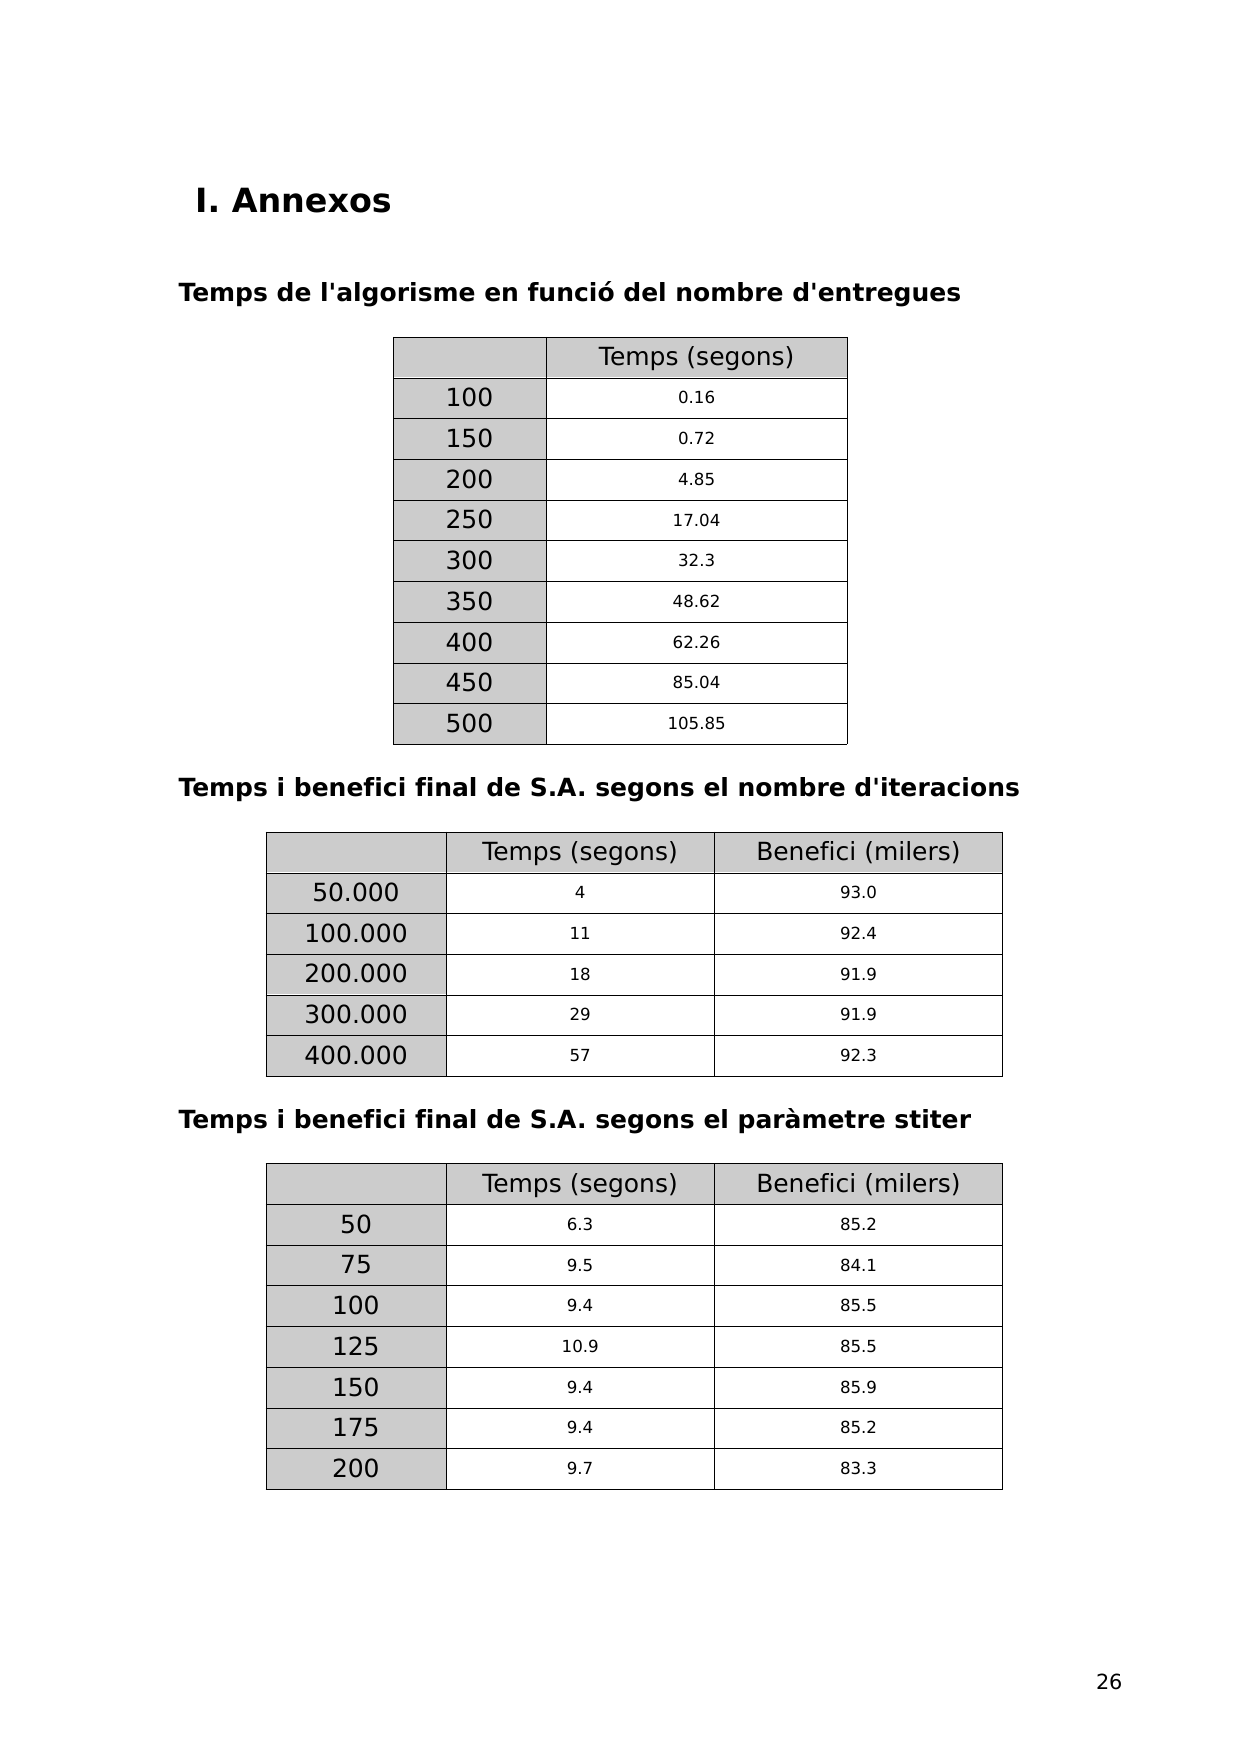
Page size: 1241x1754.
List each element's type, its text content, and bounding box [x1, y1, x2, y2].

table_cell 85.5 [715, 1286, 1002, 1326]
table_cell 92.3 [715, 1036, 1002, 1076]
table_cell 91.9 [715, 996, 1002, 1035]
table_cell 175 [267, 1409, 446, 1448]
table_cell 83.3 [715, 1449, 1002, 1489]
table_cell 6.3 [447, 1205, 714, 1245]
text Temps i benefici final de S.A. segons el nombre d'iteracions [118, 773, 1122, 802]
table_cell 9.4 [447, 1368, 714, 1408]
table_header Temps (segons) [447, 833, 714, 872]
table_header Temps (segons) [547, 338, 847, 377]
table_cell 0.16 [547, 379, 847, 418]
table_cell 400.000 [267, 1036, 446, 1076]
table_cell 92.4 [715, 914, 1002, 954]
table_cell 85.9 [715, 1368, 1002, 1408]
table_header Benefici (milers) [715, 833, 1002, 872]
table_header [267, 1164, 446, 1204]
table_cell 150 [394, 419, 546, 459]
table_cell 57 [447, 1036, 714, 1076]
table_cell 75 [267, 1246, 446, 1285]
table_header [267, 833, 446, 872]
table_cell 18 [447, 955, 714, 994]
table_cell 85.04 [547, 664, 847, 703]
table_cell 50.000 [267, 874, 446, 913]
table_cell 50 [267, 1205, 446, 1245]
table_header Benefici (milers) [715, 1164, 1002, 1204]
table_cell 125 [267, 1327, 446, 1367]
table_cell 100.000 [267, 914, 446, 954]
table_cell 91.9 [715, 955, 1002, 994]
table_cell 29 [447, 996, 714, 1035]
table_cell 17.04 [547, 501, 847, 540]
table_cell 62.26 [547, 623, 847, 663]
table_cell 84.1 [715, 1246, 1002, 1285]
table_cell 200.000 [267, 955, 446, 994]
table_cell 105.85 [547, 704, 847, 744]
text Temps de l'algorisme en funció del nombre d'entregues [118, 278, 1122, 308]
table_cell 93.0 [715, 874, 1002, 913]
table_cell 10.9 [447, 1327, 714, 1367]
table_cell 4 [447, 874, 714, 913]
table_cell 9.4 [447, 1409, 714, 1448]
table_cell 9.4 [447, 1286, 714, 1326]
table_cell 48.62 [547, 582, 847, 622]
text Temps i benefici final de S.A. segons el paràmetre stiter [118, 1105, 1122, 1134]
text I. Annexos [118, 181, 1122, 220]
table_cell 450 [394, 664, 546, 703]
table_cell 4.85 [547, 460, 847, 500]
table_cell 0.72 [547, 419, 847, 459]
table_cell 9.5 [447, 1246, 714, 1285]
table_cell 400 [394, 623, 546, 663]
table_cell 11 [447, 914, 714, 954]
table_cell 300 [394, 541, 546, 581]
table_cell 300.000 [267, 996, 446, 1035]
table_cell 85.2 [715, 1205, 1002, 1245]
table_cell 100 [394, 379, 546, 418]
table_cell 32.3 [547, 541, 847, 581]
table_header Temps (segons) [447, 1164, 714, 1204]
table_cell 85.5 [715, 1327, 1002, 1367]
table_cell 250 [394, 501, 546, 540]
table_header [394, 338, 546, 377]
table_cell 500 [394, 704, 546, 744]
table_cell 350 [394, 582, 546, 622]
table_cell 150 [267, 1368, 446, 1408]
table_cell 9.7 [447, 1449, 714, 1489]
table_cell 200 [394, 460, 546, 500]
table_cell 100 [267, 1286, 446, 1326]
table_cell 85.2 [715, 1409, 1002, 1448]
table_cell 200 [267, 1449, 446, 1489]
